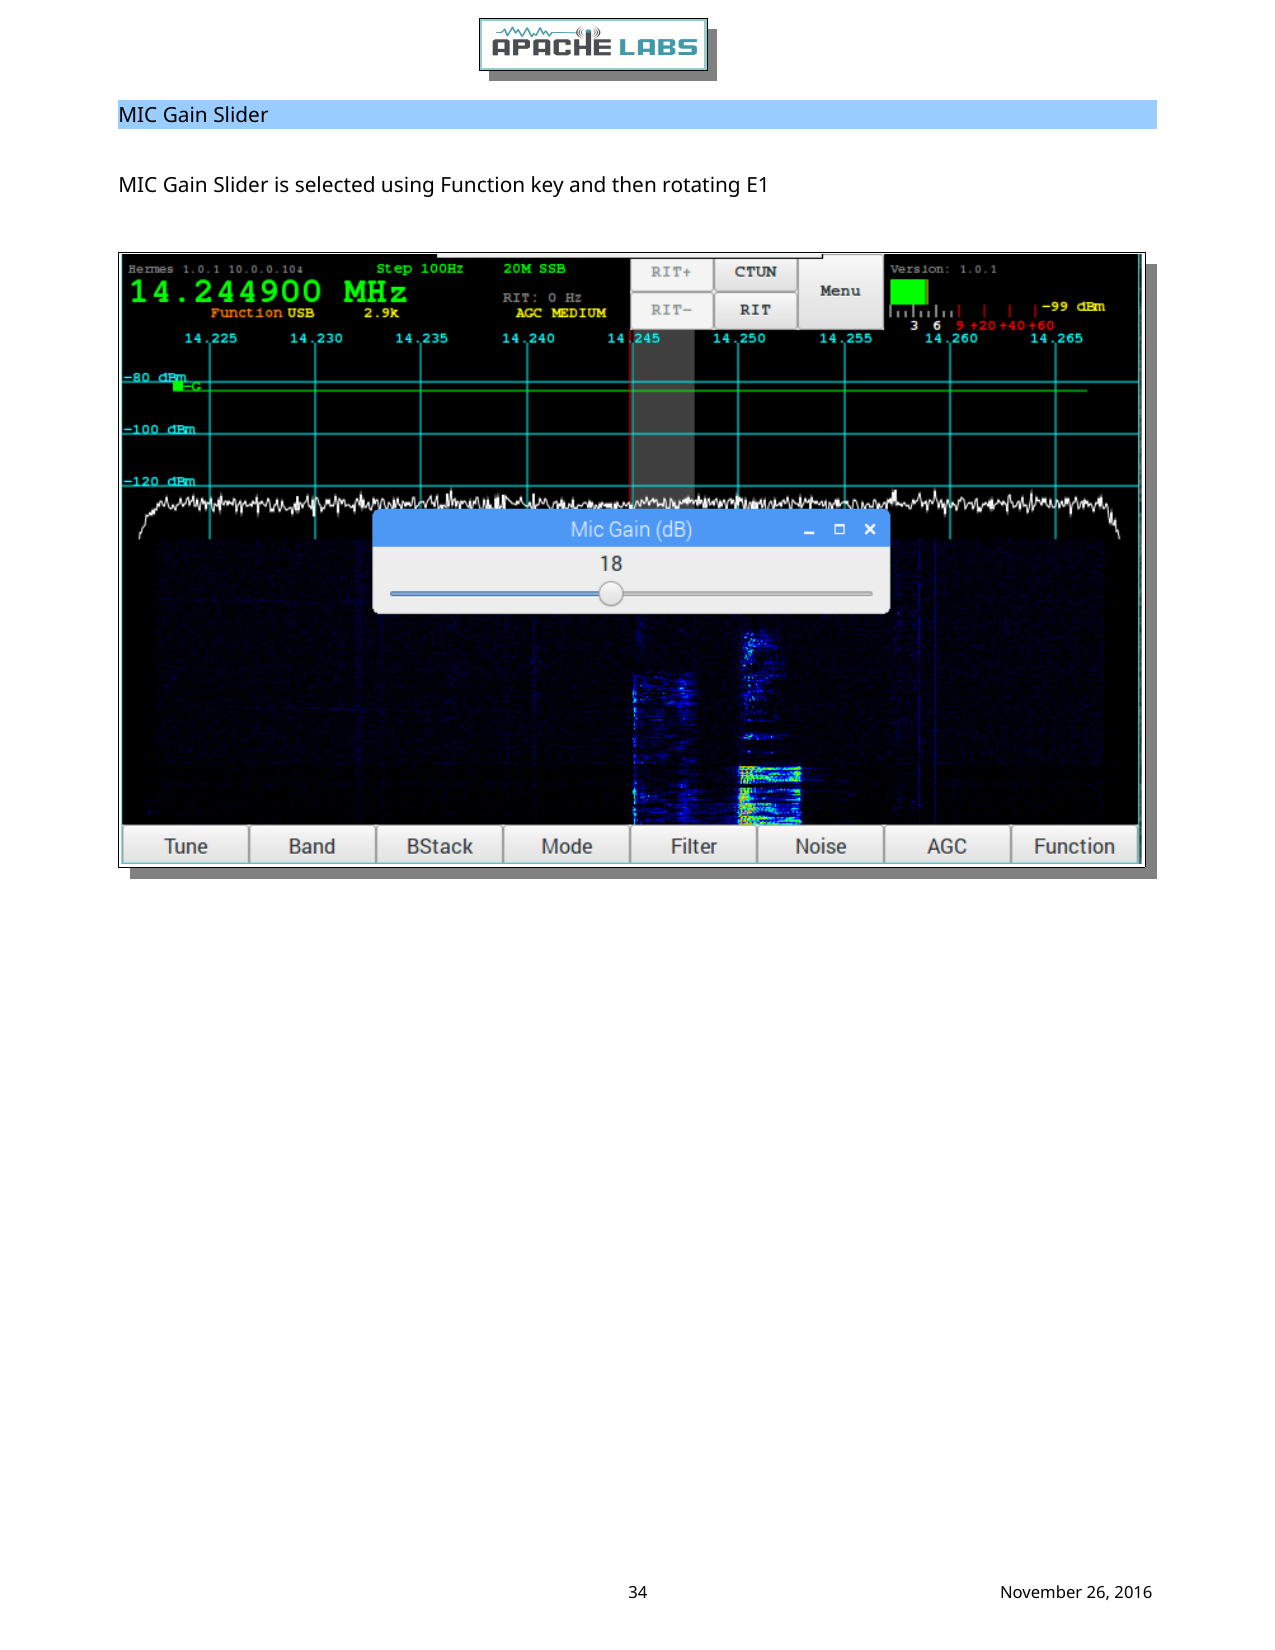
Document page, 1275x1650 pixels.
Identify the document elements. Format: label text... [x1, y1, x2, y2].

picture [482, 21, 704, 68]
text MIC Gain Slider is selected using Function key and then rotating E1 [118, 170, 1157, 198]
picture [121, 254, 1142, 864]
subtitle MIC Gain Slider [118, 100, 1157, 129]
